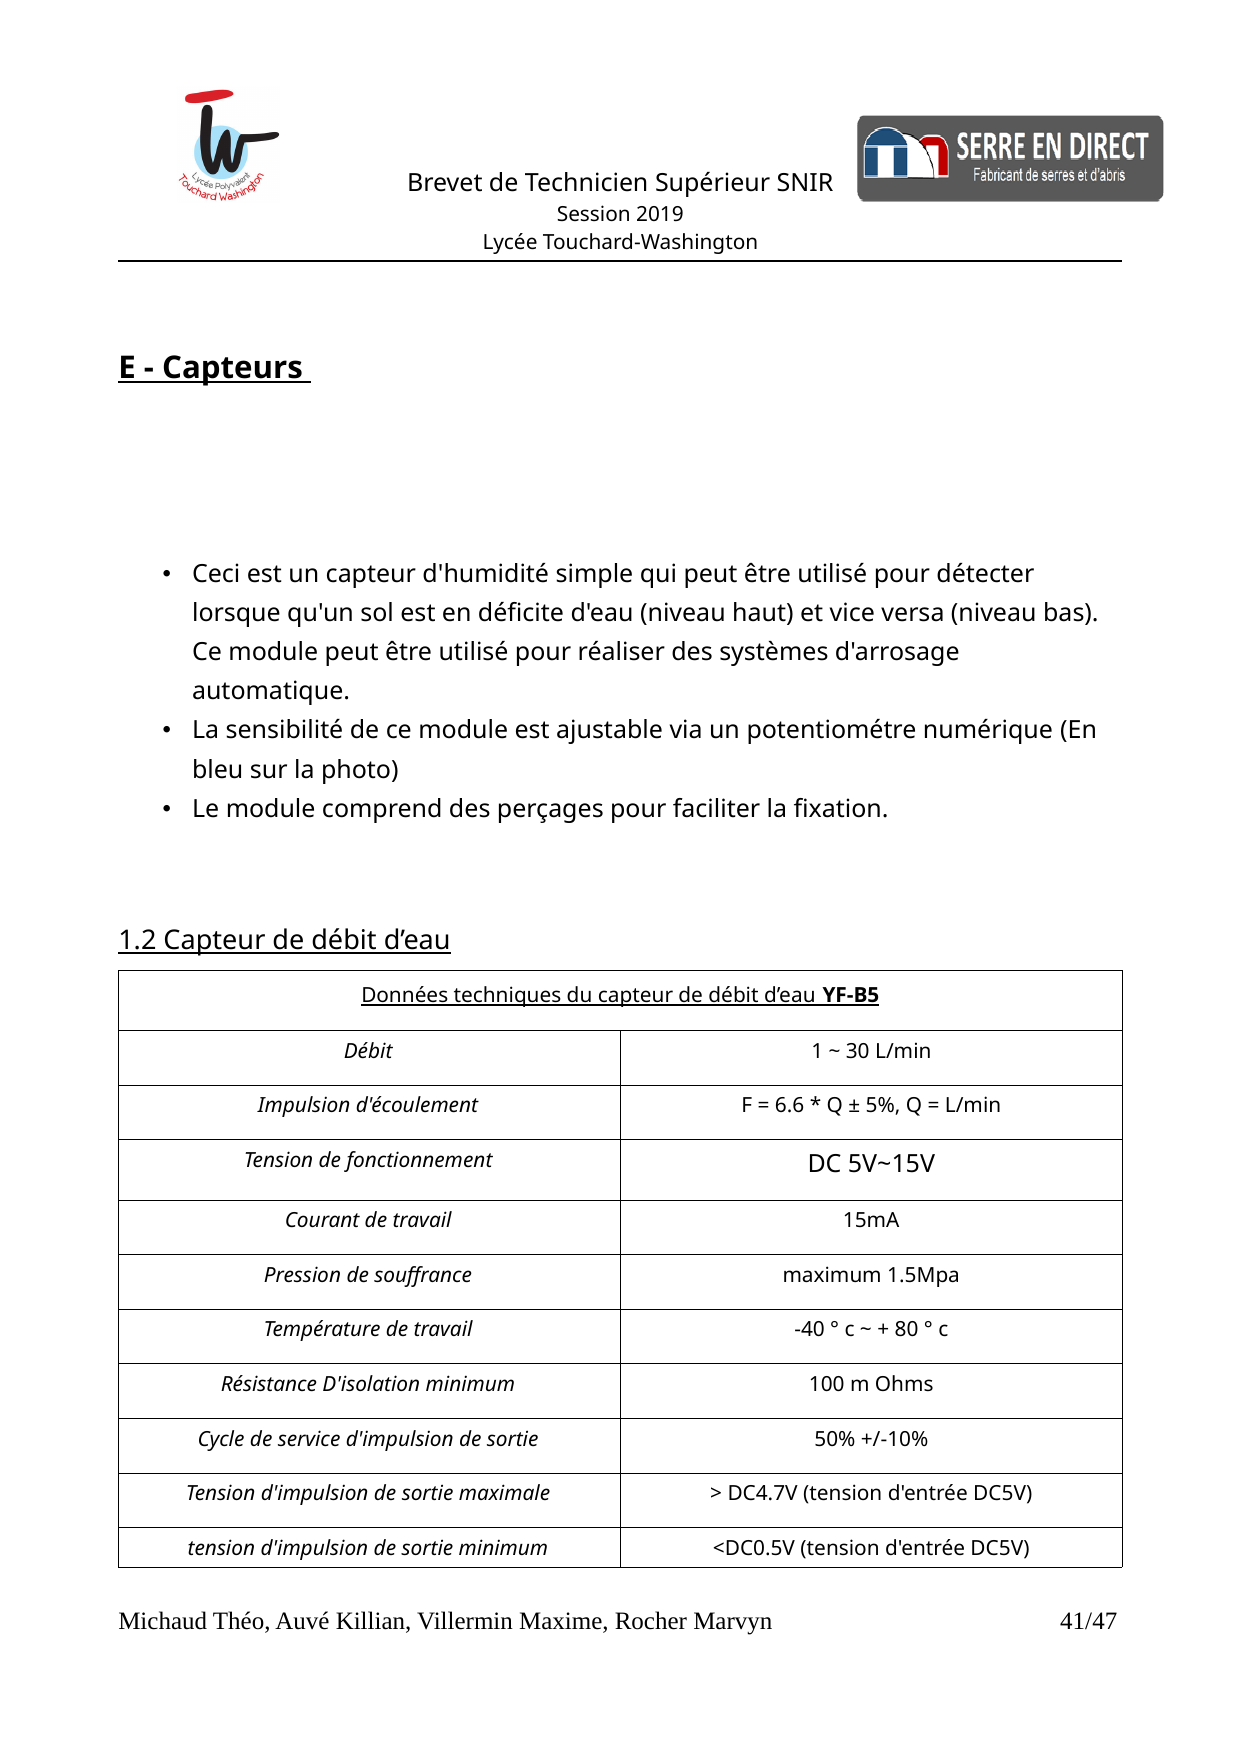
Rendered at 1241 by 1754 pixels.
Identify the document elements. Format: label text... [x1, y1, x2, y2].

table_cell > DC4.7V (tension d'entrée DC5V) [621, 1474, 1122, 1527]
table_cell F = 6.6 * Q ± 5%, Q = L/min [621, 1086, 1122, 1139]
table_cell maximum 1.5Mpa [621, 1255, 1122, 1309]
table_cell Résistance D'isolation minimum [119, 1364, 620, 1418]
list Le module comprend des perçages pour faciliter la fixation. [162, 790, 1122, 824]
table_cell Pression de souffrance [119, 1255, 620, 1309]
table_cell 50% +/-10% [621, 1419, 1122, 1472]
subtitle E - Capteurs [118, 345, 1122, 387]
picture [176, 86, 281, 203]
table_cell 15mA [621, 1201, 1122, 1254]
table_cell 1 ~ 30 L/min [621, 1031, 1122, 1085]
table_cell Courant de travail [119, 1201, 620, 1254]
list La sensibilité de ce module est ajustable via un potentiométre numérique (En bleu sur la photo) [162, 712, 1122, 785]
table_cell Température de travail [119, 1310, 620, 1363]
list Ceci est un capteur d'humidité simple qui peut être utilisé pour détecter lorsque qu'un sol est en déficite d'eau (niveau haut) et vice versa (niveau bas). Ce module peut être utilisé pour réaliser des systèmes d'arrosage automatique. [162, 555, 1122, 707]
table_cell 100 m Ohms [621, 1364, 1122, 1418]
table_cell tension d'impulsion de sortie minimum [119, 1528, 620, 1567]
subtitle 1.2 Capteur de débit d’eau [118, 921, 1122, 957]
table_cell Débit [119, 1031, 620, 1085]
table_cell Tension de fonctionnement [119, 1140, 620, 1199]
table_cell Tension d'impulsion de sortie maximale [119, 1474, 620, 1527]
picture [852, 113, 1167, 206]
table_cell -40 ° c ~ + 80 ° c [621, 1310, 1122, 1363]
table_cell Impulsion d'écoulement [119, 1086, 620, 1139]
table_cell Cycle de service d'impulsion de sortie [119, 1419, 620, 1472]
table_cell <DC0.5V (tension d'entrée DC5V) [621, 1528, 1122, 1567]
table_header Données techniques du capteur de débit d’eau YF-B5 [119, 971, 1122, 1030]
table_cell DC 5V~15V [621, 1140, 1122, 1199]
